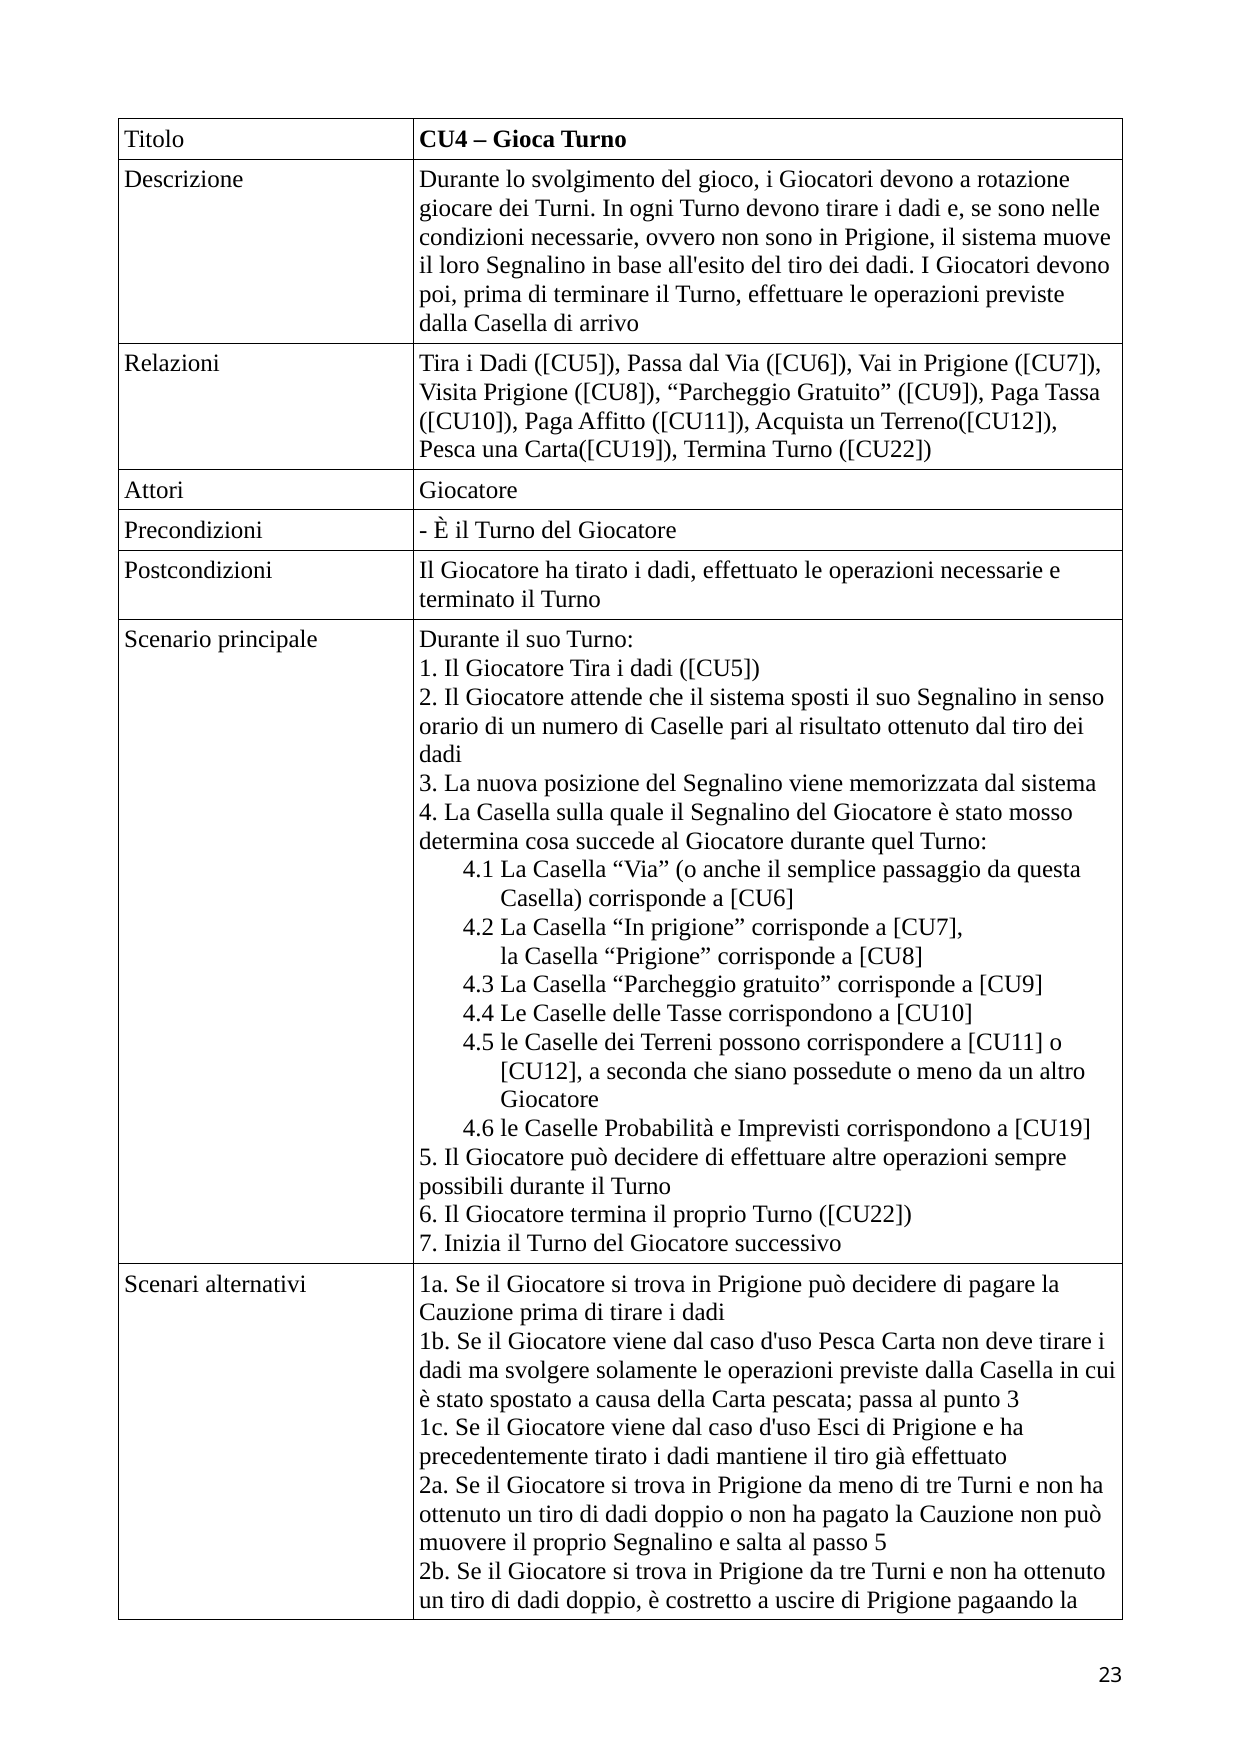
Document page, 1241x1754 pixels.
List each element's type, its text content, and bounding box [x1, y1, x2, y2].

table_cell Tira i Dadi ([CU5]), Passa dal Via ([CU6]), Vai in Prigione ([CU7]), Visita Prigione ([CU8]), “Parcheggio Gratuito” ([CU9]), Paga Tassa ([CU10]), Paga Affitto ([CU11]), Acquista un Terreno([CU12]), Pesca una Carta([CU19]), Termina Turno ([CU22]) [414, 344, 1122, 469]
table_cell Scenari alternativi [119, 1264, 413, 1619]
table_cell Descrizione [119, 160, 413, 342]
table_cell Postcondizioni [119, 551, 413, 619]
table_cell Precondizioni [119, 510, 413, 550]
table_cell Il Giocatore ha tirato i dadi, effettuato le operazioni necessarie e terminato il Turno [414, 551, 1122, 619]
table_cell Durante il suo Turno: 1. Il Giocatore Tira i dadi ([CU5]) 2. Il Giocatore attende che il sistema sposti il suo Segnalino in senso orario di un numero di Caselle pari al risultato ottenuto dal tiro dei dadi 3. La nuova posizione del Segnalino viene memorizzata dal sistema 4. La Casella sulla quale il Segnalino del Giocatore è stato mosso determina cosa succede al Giocatore durante quel Turno: 4.1 La Casella “Via” (o anche il semplice passaggio da questa Casella) corrisponde a [CU6] 4.2 La Casella “In prigione” corrisponde a [CU7], la Casella “Prigione” corrisponde a [CU8] 4.3 La Casella “Parcheggio gratuito” corrisponde a [CU9] 4.4 Le Caselle delle Tasse corrispondono a [CU10] 4.5 le Caselle dei Terreni possono corrispondere a [CU11] o [CU12], a seconda che siano possedute o meno da un altro Giocatore 4.6 le Caselle Probabilità e Imprevisti corrispondono a [CU19] 5. Il Giocatore può decidere di effettuare altre operazioni sempre possibili durante il Turno 6. Il Giocatore termina il proprio Turno ([CU22]) 7. Inizia il Turno del Giocatore successivo [414, 620, 1122, 1263]
table_cell 1a. Se il Giocatore si trova in Prigione può decidere di pagare la Cauzione prima di tirare i dadi 1b. Se il Giocatore viene dal caso d'uso Pesca Carta non deve tirare i dadi ma svolgere solamente le operazioni previste dalla Casella in cui è stato spostato a causa della Carta pescata; passa al punto 3 1c. Se il Giocatore viene dal caso d'uso Esci di Prigione e ha precedentemente tirato i dadi mantiene il tiro già effettuato 2a. Se il Giocatore si trova in Prigione da meno di tre Turni e non ha ottenuto un tiro di dadi doppio o non ha pagato la Cauzione non può muovere il proprio Segnalino e salta al passo 5 2b. Se il Giocatore si trova in Prigione da tre Turni e non ha ottenuto un tiro di dadi doppio, è costretto a uscire di Prigione pagaando la [414, 1264, 1122, 1619]
table_cell Giocatore [414, 470, 1122, 509]
table_cell Scenario principale [119, 620, 413, 1263]
table_cell Relazioni [119, 344, 413, 469]
table_header CU4 – Gioca Turno [414, 119, 1122, 158]
table_cell Durante lo svolgimento del gioco, i Giocatori devono a rotazione giocare dei Turni. In ogni Turno devono tirare i dadi e, se sono nelle condizioni necessarie, ovvero non sono in Prigione, il sistema muove il loro Segnalino in base all'esito del tiro dei dadi. I Giocatori devono poi, prima di terminare il Turno, effettuare le operazioni previste dalla Casella di arrivo [414, 160, 1122, 342]
table_cell - È il Turno del Giocatore [414, 510, 1122, 550]
table_cell Attori [119, 470, 413, 509]
table_header Titolo [119, 119, 413, 158]
